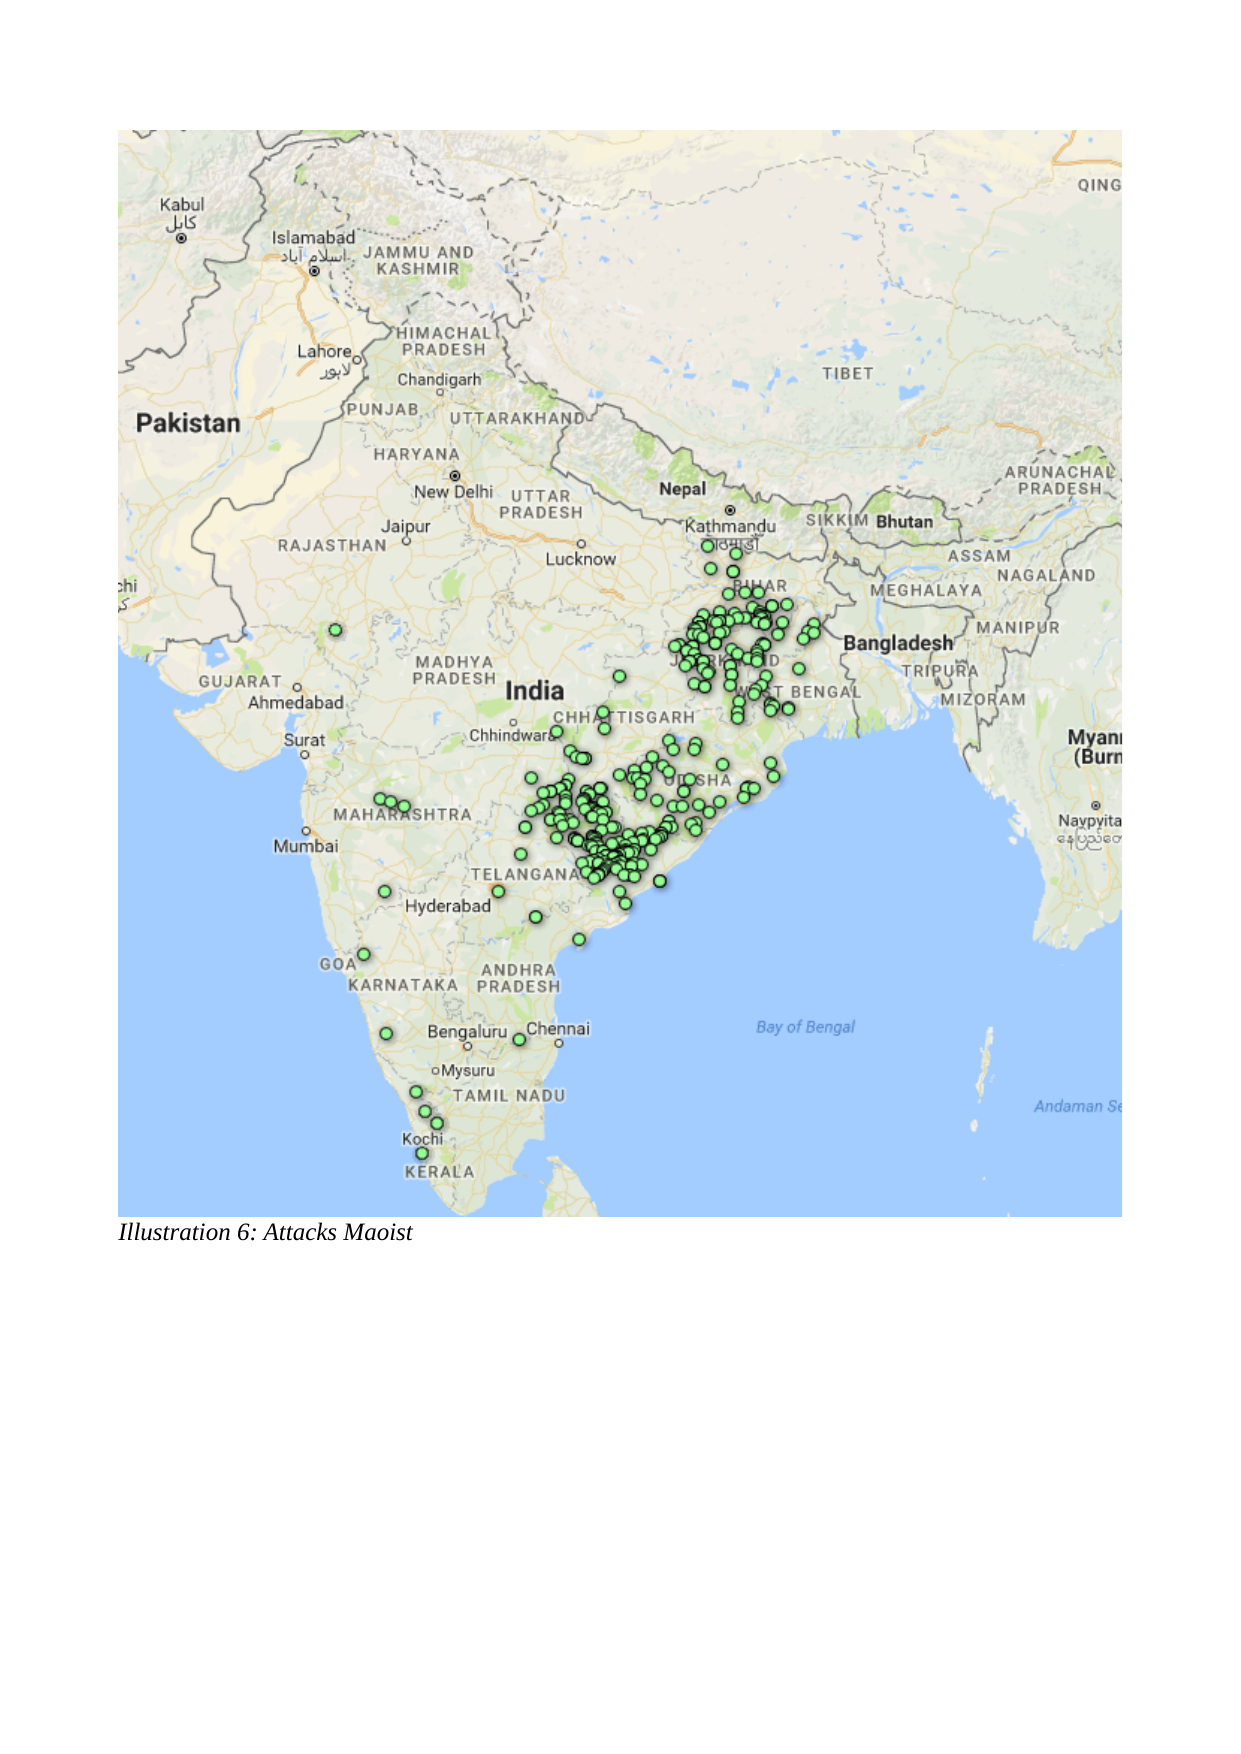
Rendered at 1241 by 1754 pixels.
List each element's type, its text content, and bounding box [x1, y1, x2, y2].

text Illustration 6: Attacks Maoist [118, 1217, 1122, 1245]
picture [118, 130, 1123, 1217]
